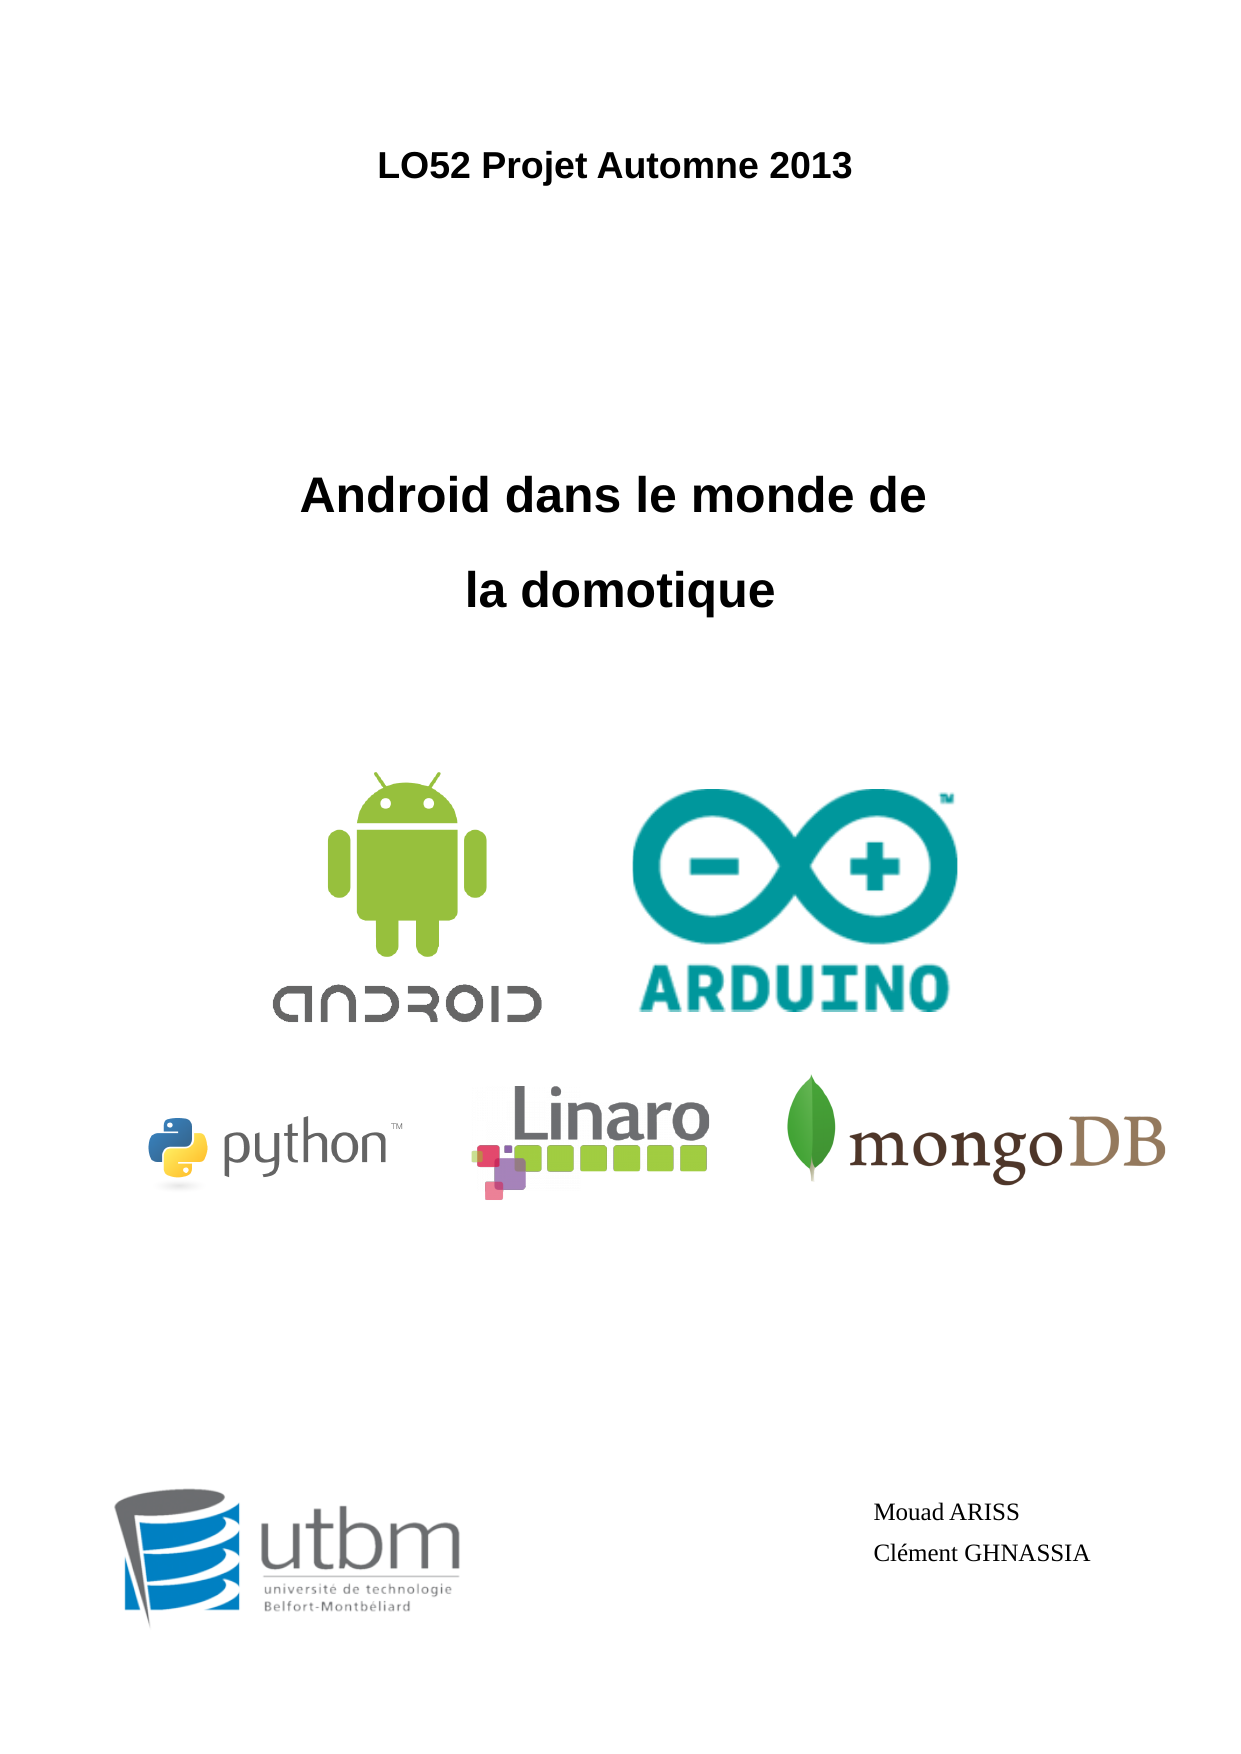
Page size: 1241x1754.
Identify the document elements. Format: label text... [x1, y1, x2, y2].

picture [632, 789, 958, 1012]
picture [106, 1100, 427, 1209]
title la domotique [118, 561, 1122, 618]
text Clément GHNASSIA [873, 1538, 1122, 1567]
title LO52 Projet Automne 2013 [118, 143, 1122, 186]
picture [258, 745, 556, 1042]
title Android dans le monde de [118, 466, 1122, 523]
picture [112, 1487, 462, 1634]
picture [466, 1081, 713, 1205]
text Mouad ARISS [873, 1497, 1122, 1526]
picture [786, 1073, 1166, 1186]
